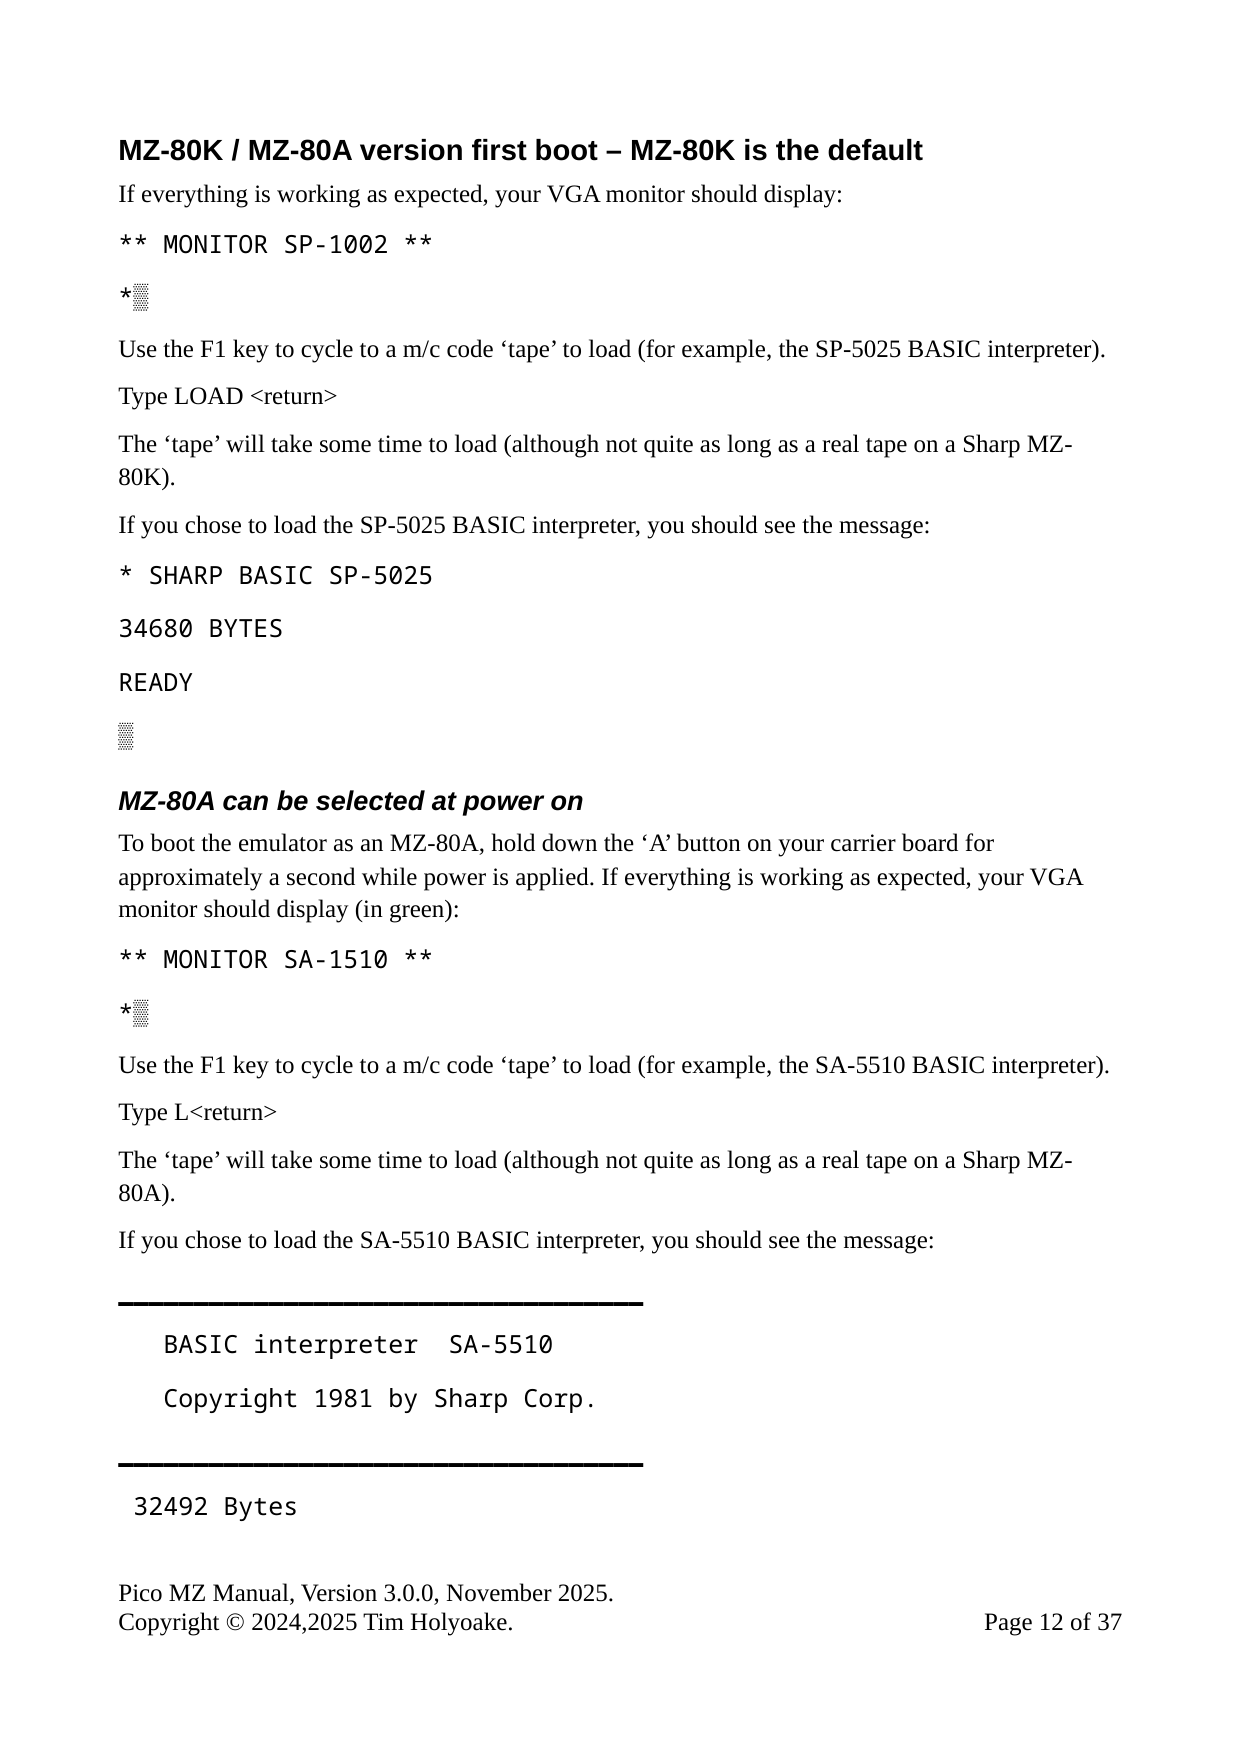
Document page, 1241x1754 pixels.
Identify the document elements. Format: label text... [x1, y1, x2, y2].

text * SHARP BASIC SP-5025 [118, 557, 1122, 591]
text If you chose to load the SA-5510 BASIC interpreter, you should see the message: [118, 1226, 1122, 1254]
text Type LOAD <return> [118, 381, 1122, 410]
text READY [118, 665, 1122, 699]
text If you chose to load the SP-5025 BASIC interpreter, you should see the message: [118, 510, 1122, 538]
text Copyright 1981 by Sharp Corp. [118, 1381, 1122, 1415]
text 34680 BYTES [118, 611, 1122, 645]
subtitle MZ-80A can be selected at power on [118, 785, 1122, 816]
text BASIC interpreter SA-5510 [118, 1327, 1122, 1361]
subtitle MZ-80K / MZ-80A version first boot – MZ-80K is the default [118, 133, 1122, 166]
text Use the F1 key to cycle to a m/c code ‘tape’ to load (for example, the SP-5025 BASIC interpreter). [118, 334, 1122, 363]
text Type L<return> [118, 1097, 1122, 1126]
text *▒ [118, 996, 1122, 1030]
text If everything is working as expected, your VGA monitor should display: [118, 179, 1122, 207]
text ▁▁▁▁▁▁▁▁▁▁▁▁▁▁▁▁▁▁▁▁▁▁▁▁▁▁▁▁▁▁▁▁▁▁▁ [118, 1434, 1122, 1468]
text The ‘tape’ will take some time to load (although not quite as long as a real tape on a Sharp MZ-80K). [118, 429, 1122, 491]
text ▒ [118, 718, 1122, 753]
text The ‘tape’ will take some time to load (although not quite as long as a real tape on a Sharp MZ-80A). [118, 1145, 1122, 1207]
text *▒ [118, 280, 1122, 314]
text ** MONITOR SA-1510 ** [118, 942, 1122, 976]
text Use the F1 key to cycle to a m/c code ‘tape’ to load (for example, the SA-5510 BASIC interpreter). [118, 1050, 1122, 1078]
text 32492 Bytes [118, 1488, 1122, 1522]
text To boot the emulator as an MZ-80A, hold down the ‘A’ button on your carrier board for approximately a second while power is applied. If everything is working as expected, your VGA monitor should display (in green): [118, 828, 1122, 923]
text ▁▁▁▁▁▁▁▁▁▁▁▁▁▁▁▁▁▁▁▁▁▁▁▁▁▁▁▁▁▁▁▁▁▁▁ [118, 1273, 1122, 1307]
text ** MONITOR SP-1002 ** [118, 226, 1122, 260]
